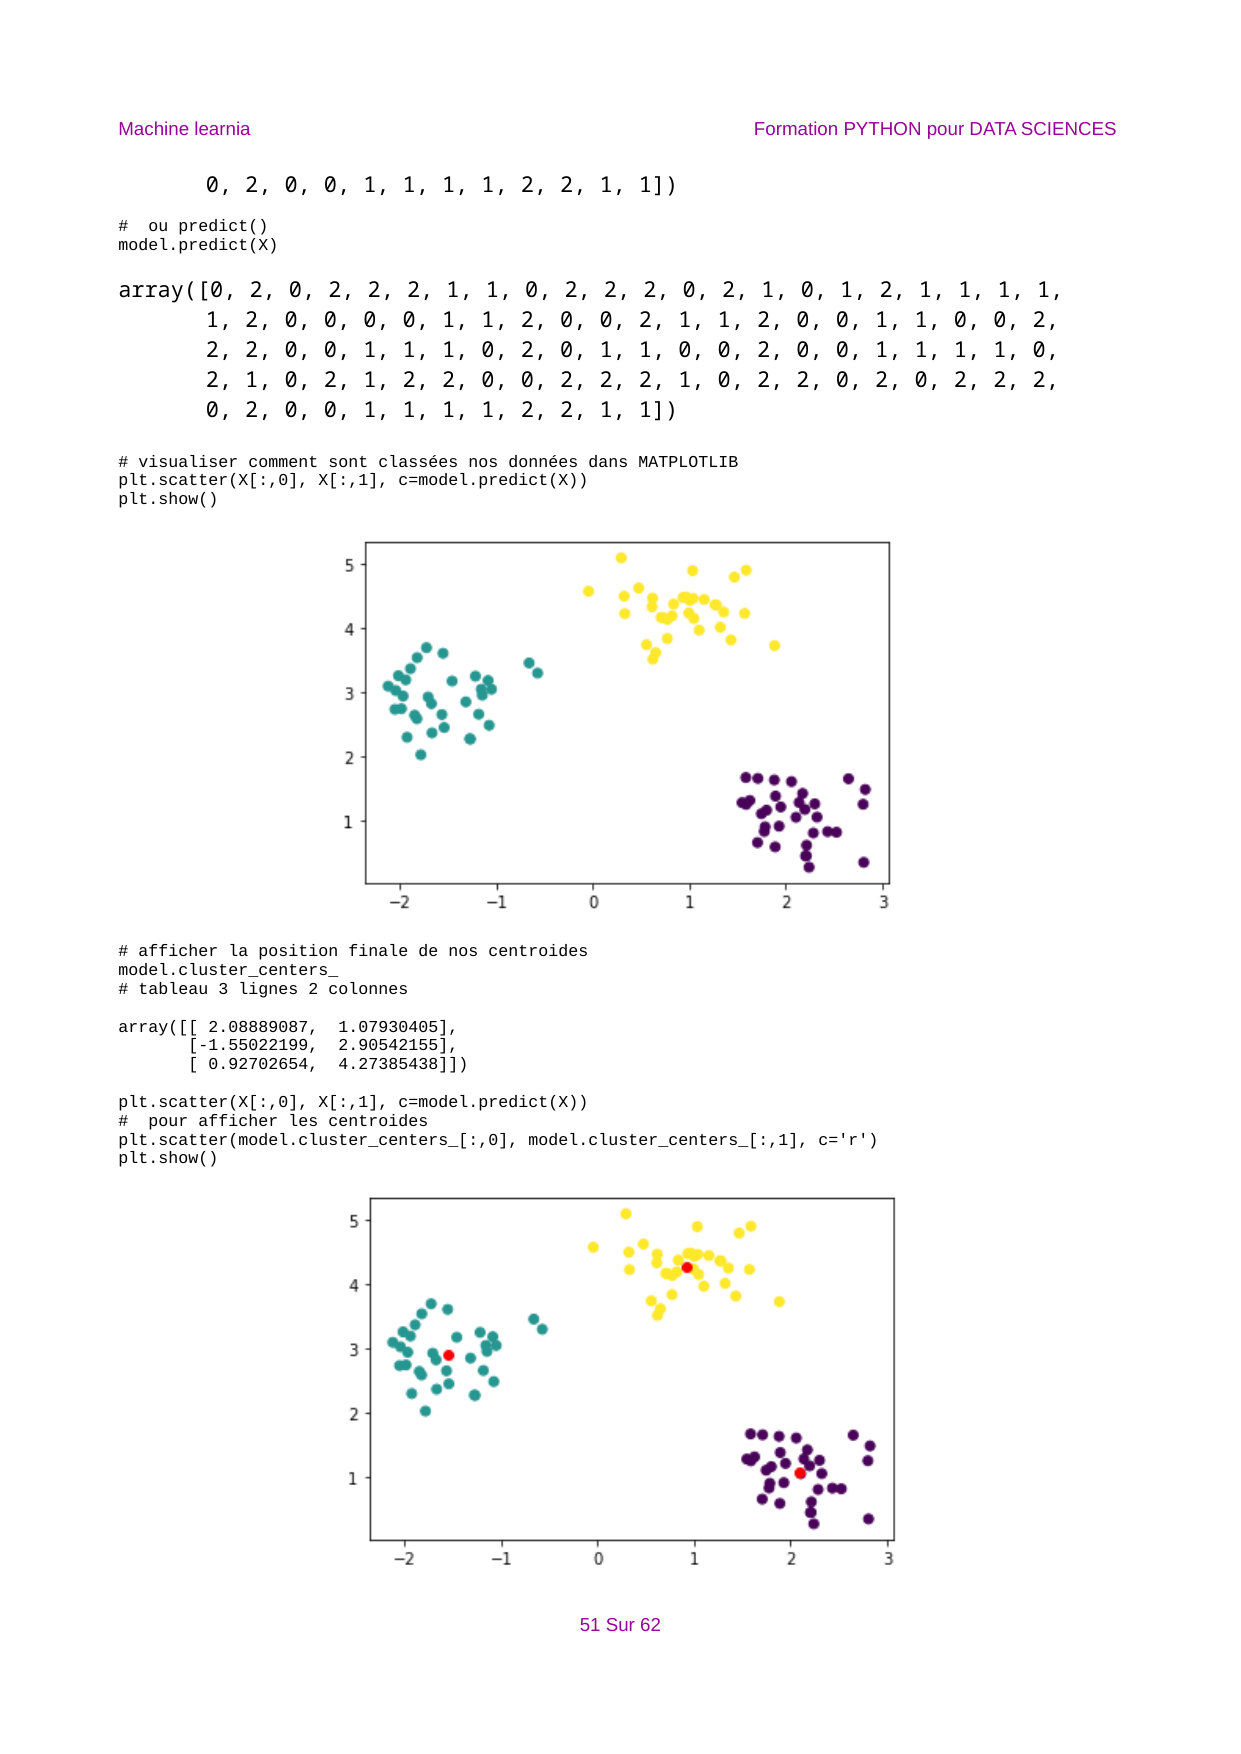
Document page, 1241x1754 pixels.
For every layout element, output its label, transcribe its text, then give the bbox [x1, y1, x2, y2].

text plt.scatter(model.cluster_centers_[:,0], model.cluster_centers_[:,1], c='r') [118, 1131, 1122, 1150]
text # visualiser comment sont classées nos données dans MATPLOTLIB [118, 453, 1122, 472]
text # ou predict() [118, 218, 1122, 237]
text 2, 1, 0, 2, 1, 2, 2, 0, 0, 2, 2, 2, 1, 0, 2, 2, 0, 2, 0, 2, 2, 2, [118, 364, 1122, 393]
text [-1.55022199, 2.90542155], [118, 1037, 1122, 1056]
text 0, 2, 0, 0, 1, 1, 1, 1, 2, 2, 1, 1]) [118, 169, 1122, 199]
text plt.scatter(X[:,0], X[:,1], c=model.predict(X)) [118, 1093, 1122, 1112]
text # pour afficher les centroides [118, 1112, 1122, 1131]
text # tableau 3 lignes 2 colonnes [118, 980, 1122, 999]
text plt.show() [118, 491, 1122, 510]
text plt.scatter(X[:,0], X[:,1], c=model.predict(X)) [118, 472, 1122, 491]
text 0, 2, 0, 0, 1, 1, 1, 1, 2, 2, 1, 1]) [118, 393, 1122, 423]
text # afficher la position finale de nos centroides [118, 943, 1122, 962]
text model.predict(X) [118, 237, 1122, 256]
text [ 0.92702654, 4.27385438]]) [118, 1056, 1122, 1075]
text 2, 2, 0, 0, 1, 1, 1, 0, 2, 0, 1, 1, 0, 0, 2, 0, 0, 1, 1, 1, 1, 0, [118, 334, 1122, 364]
picture [327, 1187, 913, 1576]
picture [302, 528, 938, 924]
text array([[ 2.08889087, 1.07930405], [118, 1018, 1122, 1037]
text 1, 2, 0, 0, 0, 0, 1, 1, 2, 0, 0, 2, 1, 1, 2, 0, 0, 1, 1, 0, 0, 2, [118, 304, 1122, 334]
text model.cluster_centers_ [118, 962, 1122, 980]
text array([0, 2, 0, 2, 2, 2, 1, 1, 0, 2, 2, 2, 0, 2, 1, 0, 1, 2, 1, 1, 1, 1, [118, 274, 1122, 304]
text plt.show() [118, 1150, 1122, 1169]
